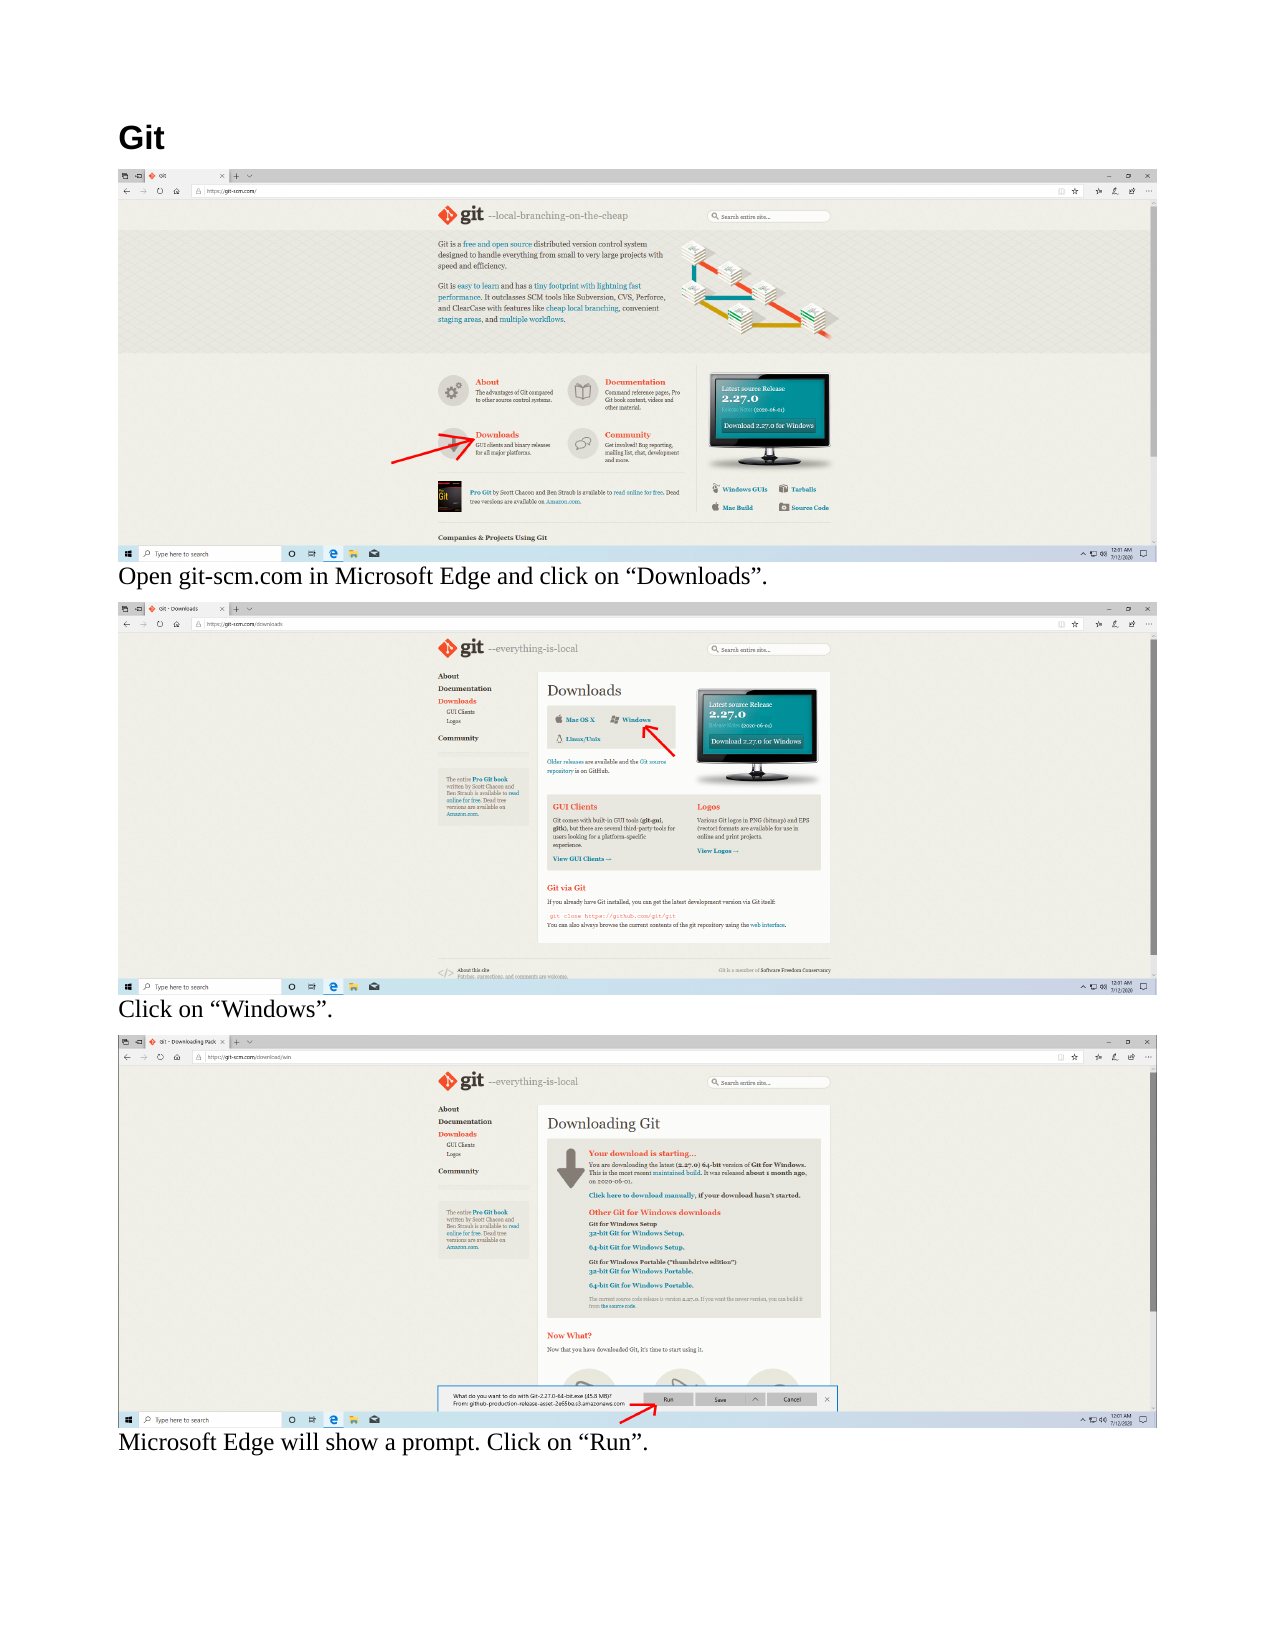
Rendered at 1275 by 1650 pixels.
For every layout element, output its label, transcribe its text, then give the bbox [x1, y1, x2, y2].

text Click on “Windows”. [118, 995, 1157, 1023]
text Open git-scm.com in Microsoft Edge and click on “Downloads”. [118, 562, 1157, 590]
picture [118, 602, 1157, 995]
picture [118, 169, 1157, 562]
subtitle Git [118, 118, 1157, 157]
text Microsoft Edge will show a prompt. Click on “Run”. [118, 1428, 1157, 1456]
picture [118, 1035, 1157, 1428]
